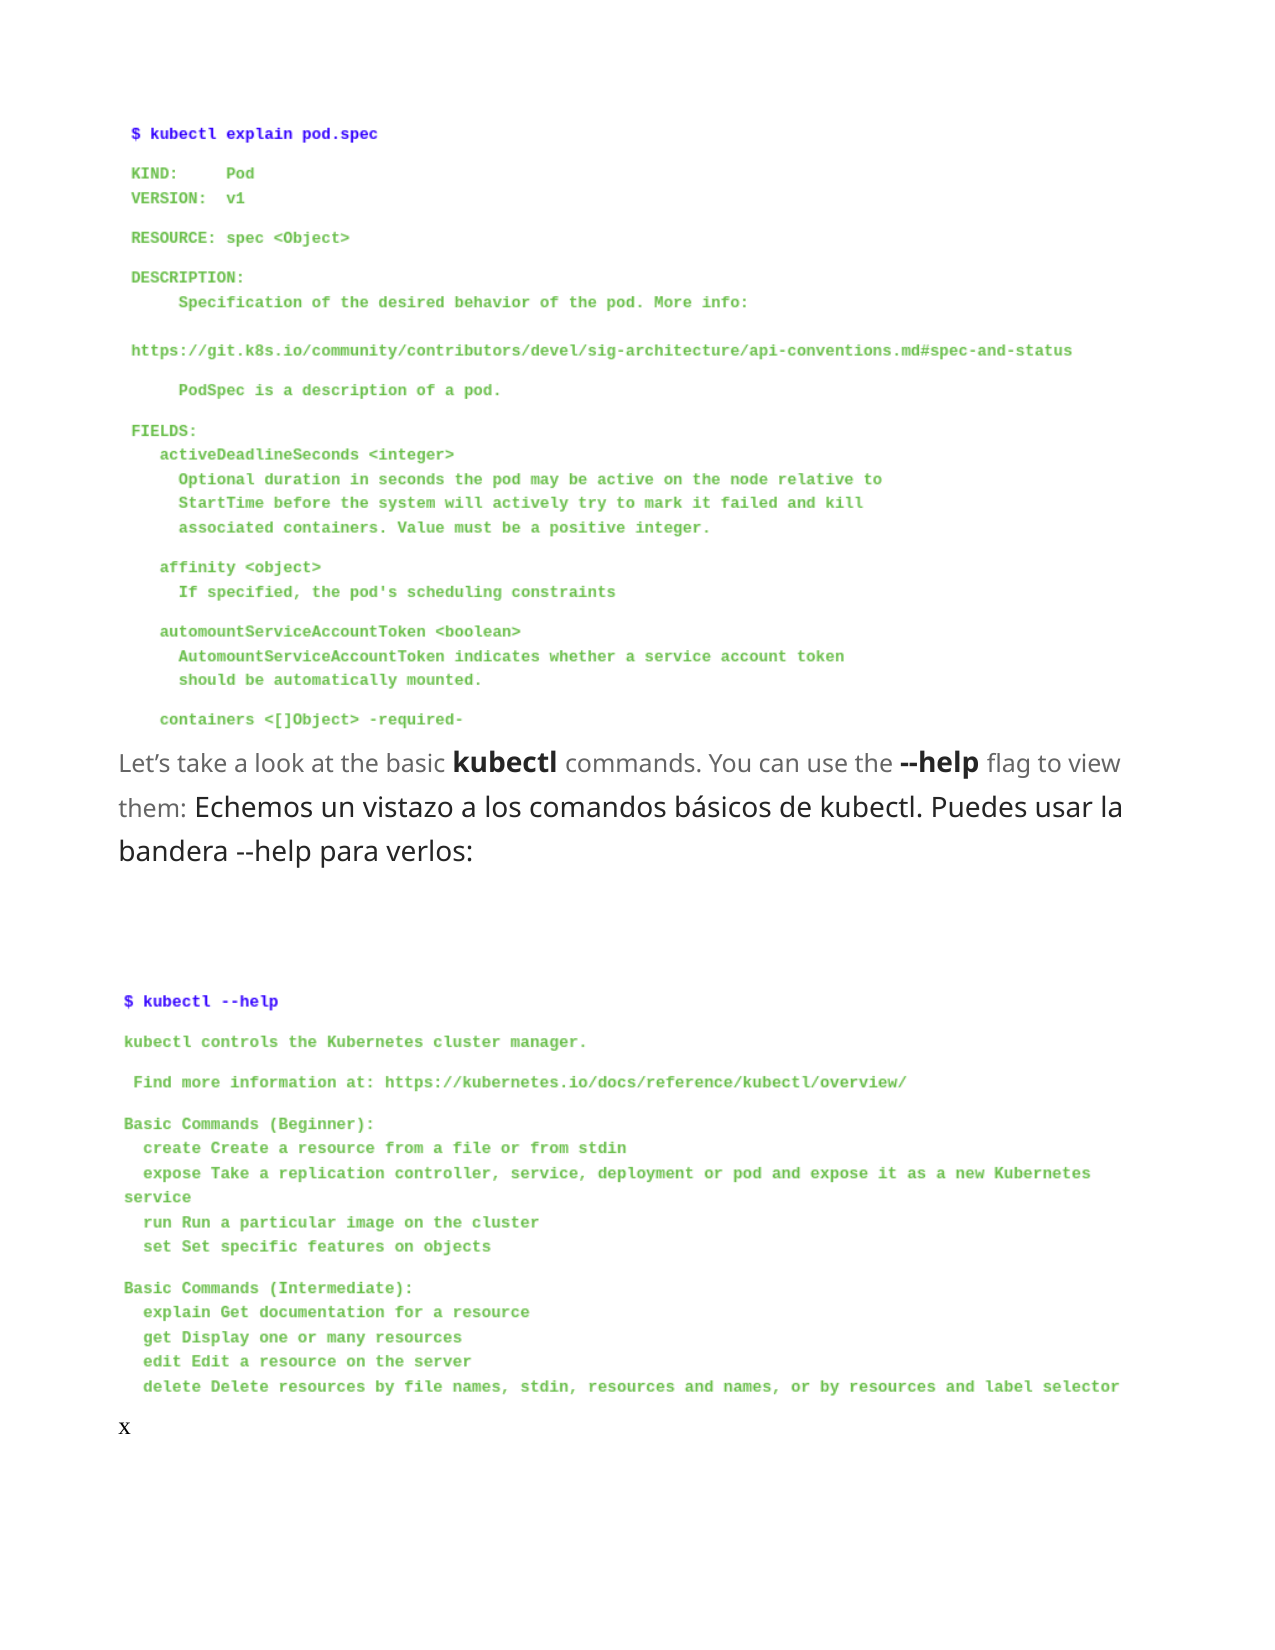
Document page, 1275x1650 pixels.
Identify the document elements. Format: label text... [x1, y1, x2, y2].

picture [118, 118, 1157, 737]
text Let’s take a look at the basic kubectl commands. You can use the --help flag to view them: Echemos un vistazo a los comandos básicos de kubectl. Puedes usar la bandera --help para verlos: [118, 737, 1157, 869]
picture [118, 984, 1157, 1407]
text x [118, 1407, 1157, 1439]
